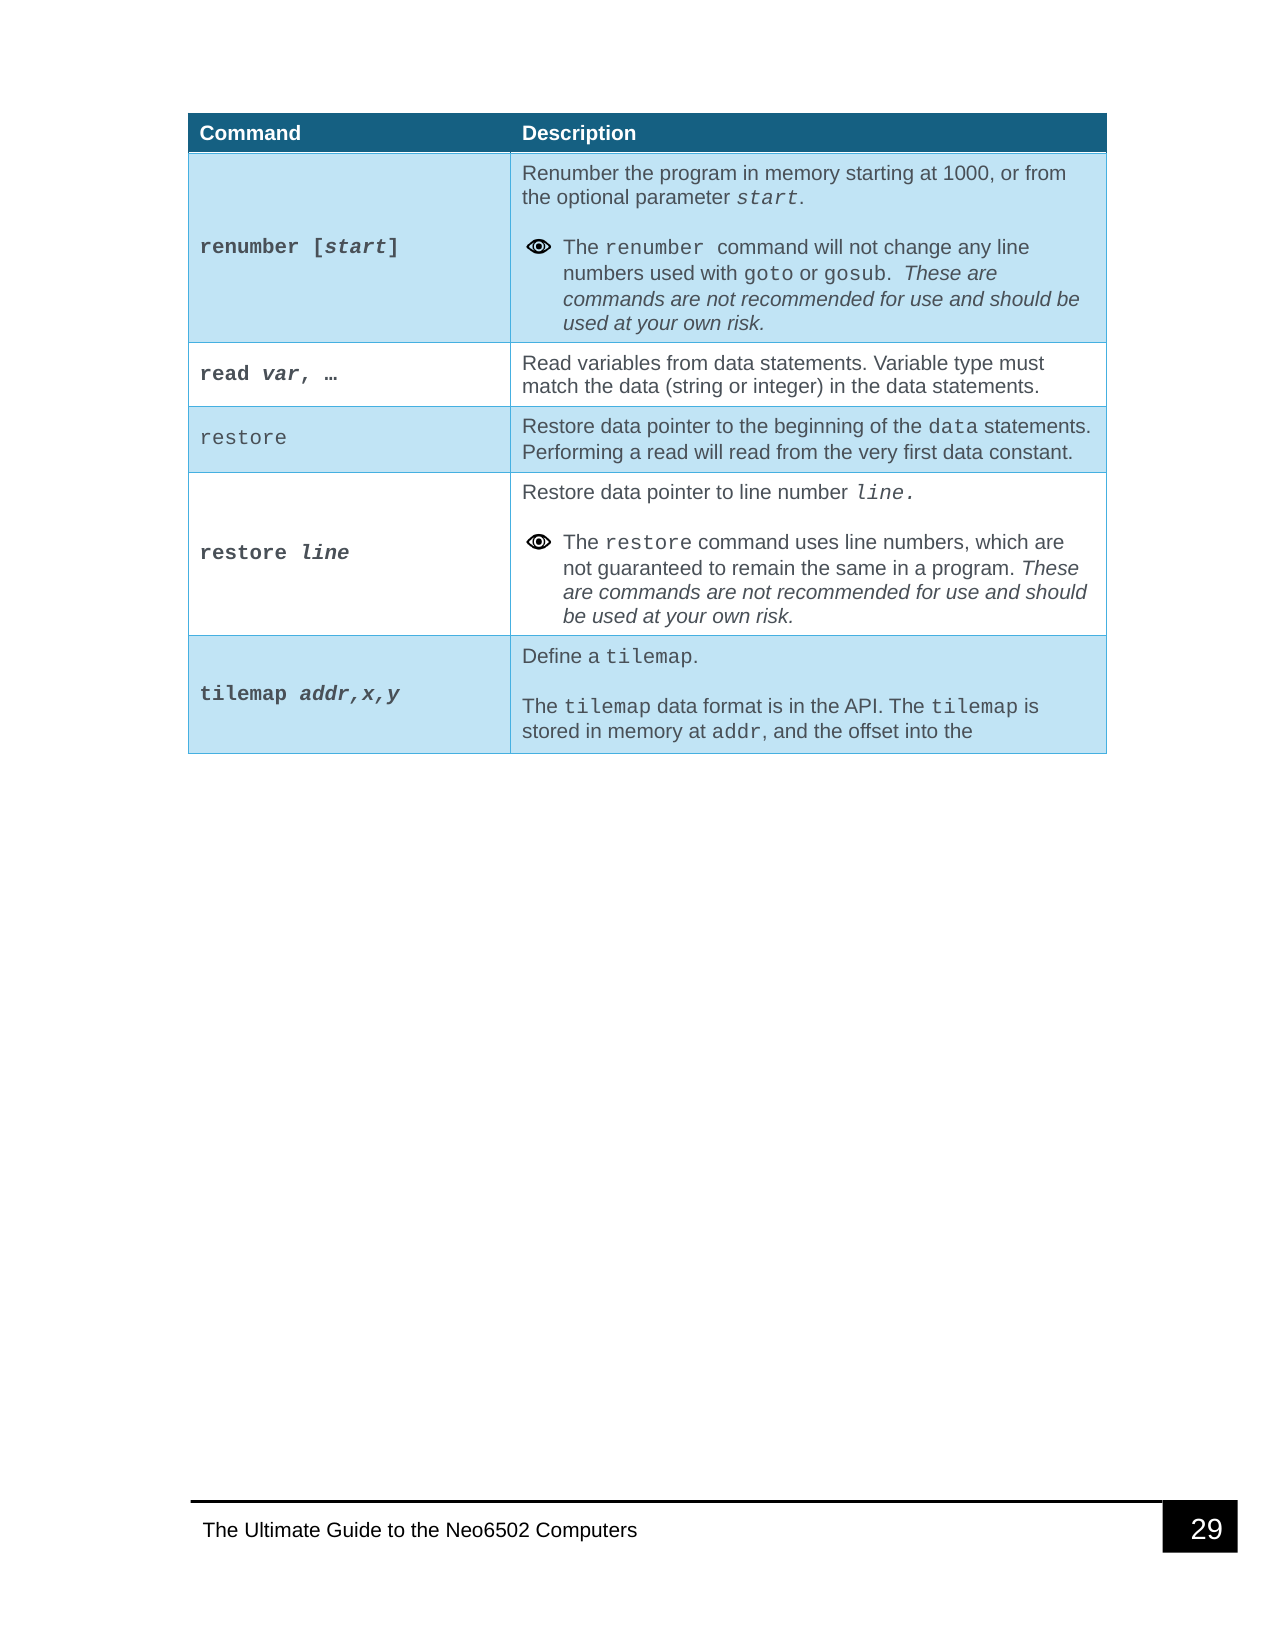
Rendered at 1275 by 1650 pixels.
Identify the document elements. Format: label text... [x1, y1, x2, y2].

table_cell restore [189, 407, 510, 472]
picture [526, 238, 552, 255]
table_cell Read variables from data statements. Variable type must match the data (string or integer) in the data statements. [511, 343, 1106, 406]
table_cell Restore data pointer to the beginning of the data statements. Performing a read will read from the very first data constant. [511, 407, 1106, 472]
picture [526, 533, 552, 551]
table_cell Define a tilemap. The tilemap data format is in the API. The tilemap is stored in memory at addr, and the offset into the [511, 636, 1106, 753]
table_cell renumber [start] [189, 154, 510, 342]
table_header Command [189, 114, 510, 152]
table_cell tilemap addr,x,y [189, 636, 510, 753]
table_cell restore line [189, 473, 510, 635]
table_cell Renumber the program in memory starting at 1000, or from the optional parameter start. The renumber command will not change any line numbers used with goto or gosub. These are commands are not recommended for use and should be used at your own risk. [511, 154, 1106, 342]
table_cell read var, … [189, 343, 510, 406]
table_header Description [511, 114, 1106, 152]
table_cell Restore data pointer to line number line. The restore command uses line numbers, which are not guaranteed to remain the same in a program. These are commands are not recommended for use and should be used at your own risk. [511, 473, 1106, 635]
